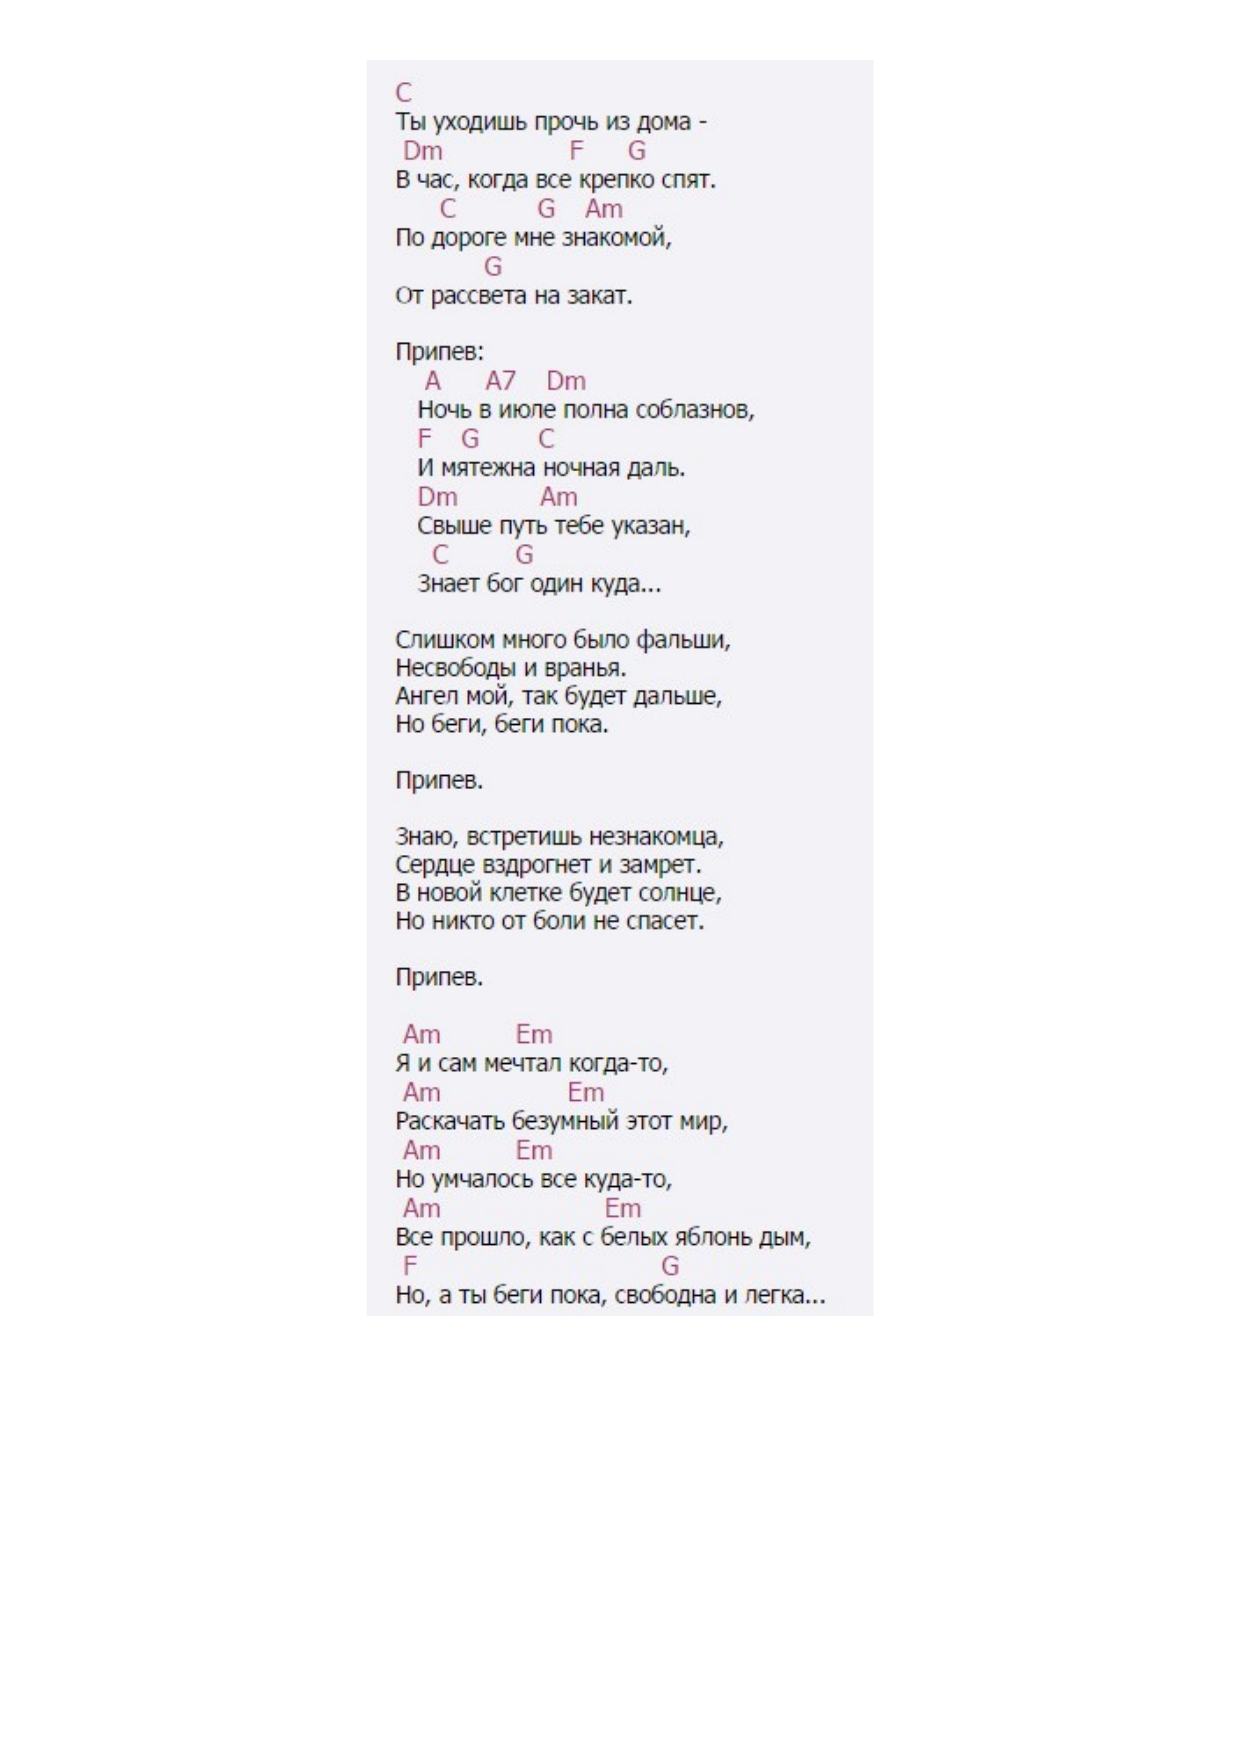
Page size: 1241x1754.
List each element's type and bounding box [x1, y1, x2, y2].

picture [366, 60, 874, 1316]
